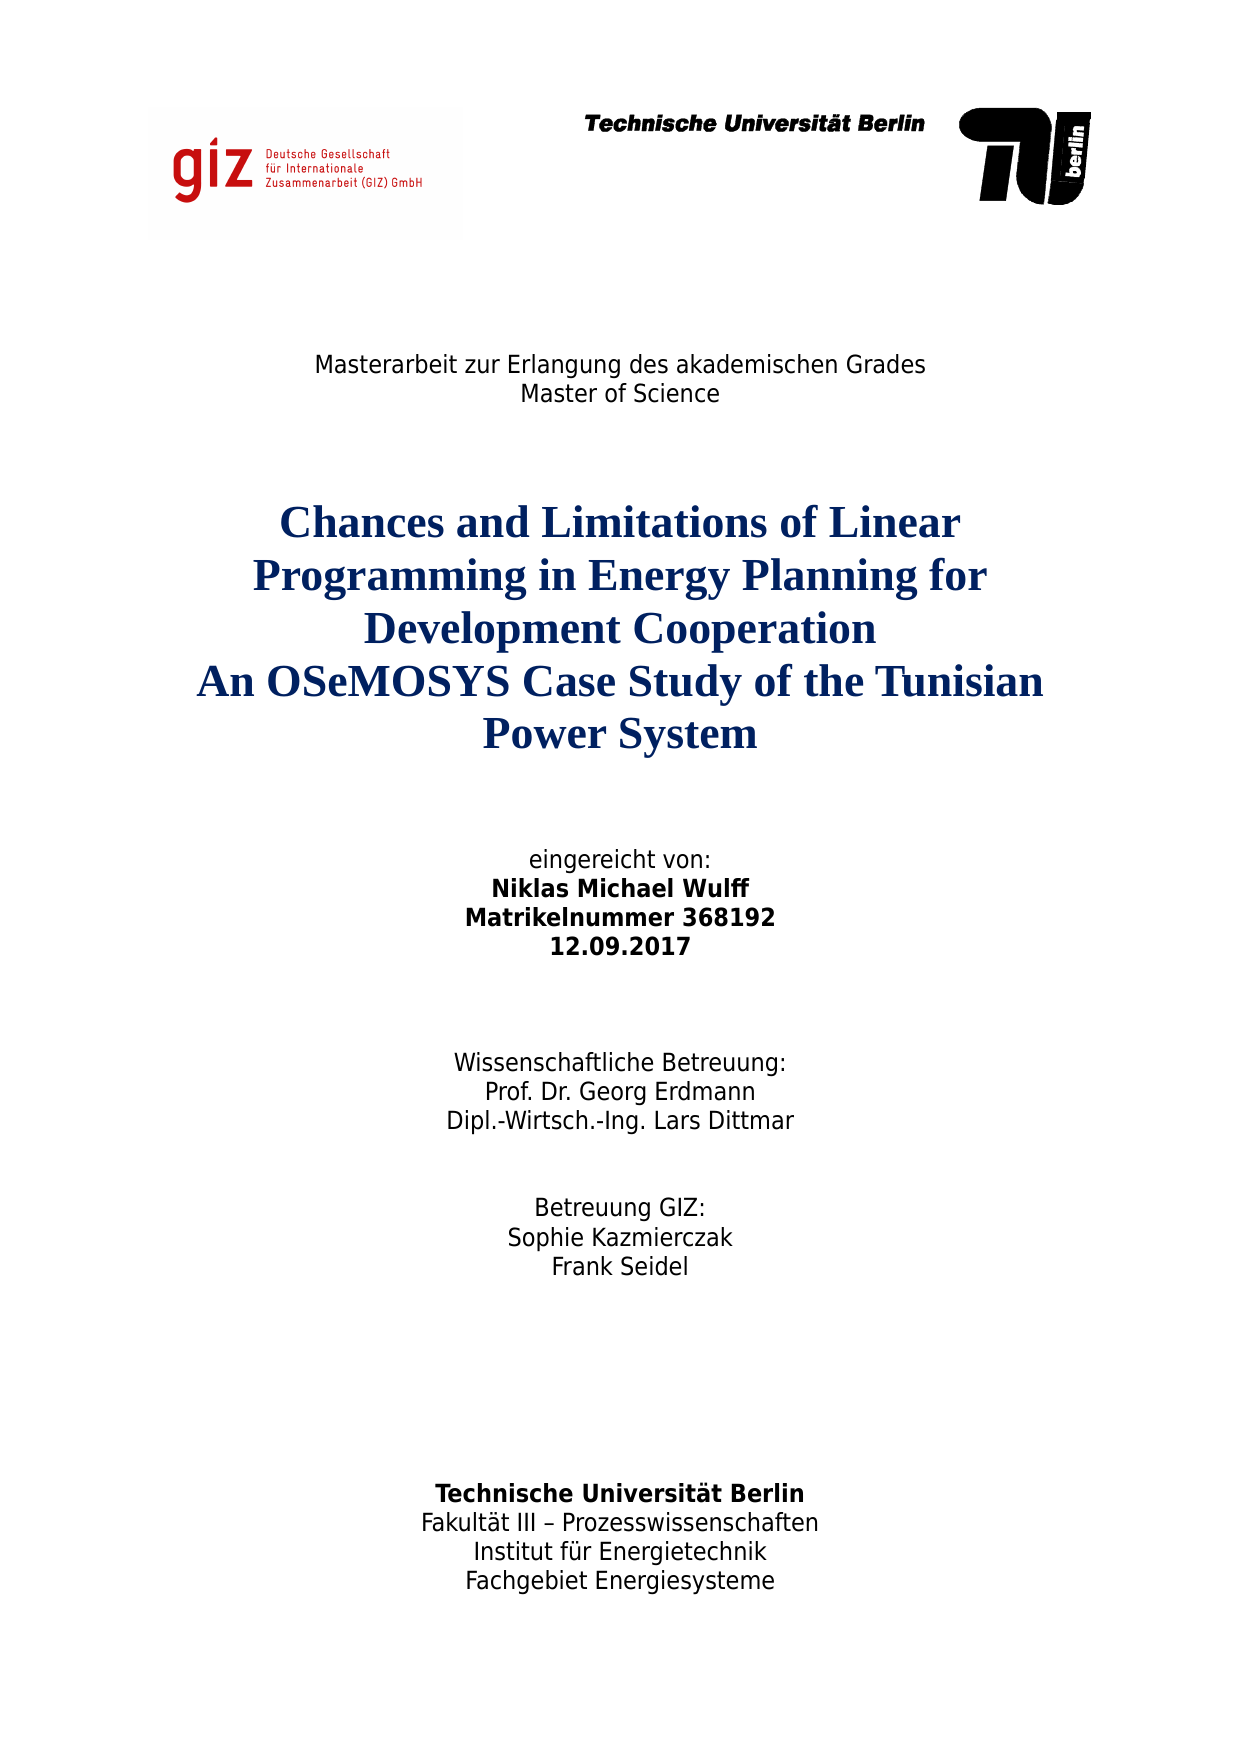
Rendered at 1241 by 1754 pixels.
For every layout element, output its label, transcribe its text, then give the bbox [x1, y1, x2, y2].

picture [147, 107, 463, 240]
list eingereicht von: [148, 845, 1092, 874]
list Wissenschaftliche Betreuung: [148, 1048, 1092, 1077]
title Chances and Limitations of Linear Programming in Energy Planning for Development Cooperation [148, 495, 1092, 653]
list Niklas Michael Wulff [148, 874, 1092, 903]
list Master of Science [148, 379, 1092, 409]
list 12.09.2017 [148, 932, 1092, 961]
list Masterarbeit zur Erlangung des akademischen Grades [148, 350, 1092, 379]
list Matrikelnummer 368192 [148, 903, 1092, 932]
list Dipl.-Wirtsch.-Ing. Lars Dittmar [148, 1106, 1092, 1135]
list Prof. Dr. Georg Erdmann [148, 1077, 1092, 1106]
title An OSeMOSYS Case Study of the Tunisian Power System [148, 653, 1092, 758]
text Betreuung GIZ: Sophie Kazmierczak [148, 1193, 1092, 1252]
text Frank Seidel [148, 1252, 1092, 1281]
